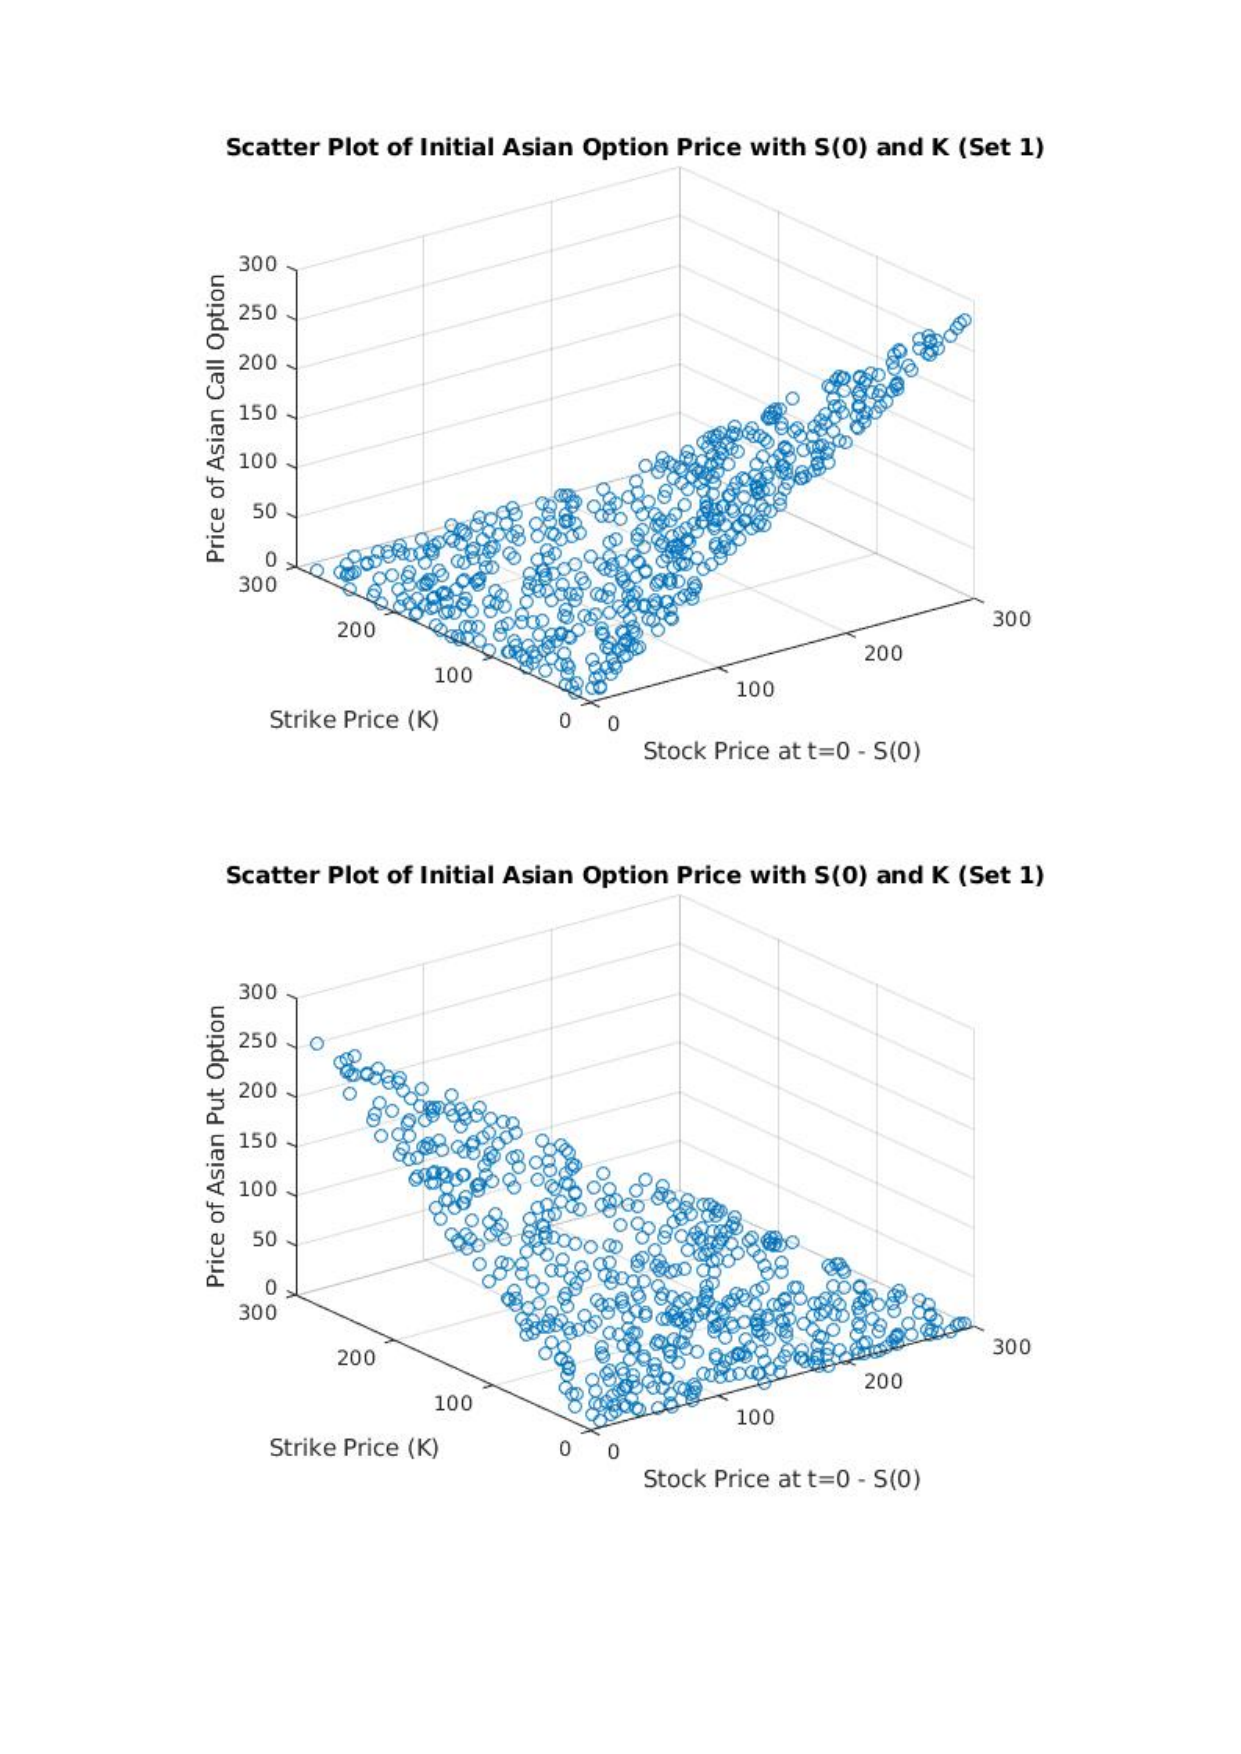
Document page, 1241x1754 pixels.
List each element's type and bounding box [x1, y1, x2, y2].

picture [182, 118, 1058, 775]
picture [182, 846, 1058, 1503]
